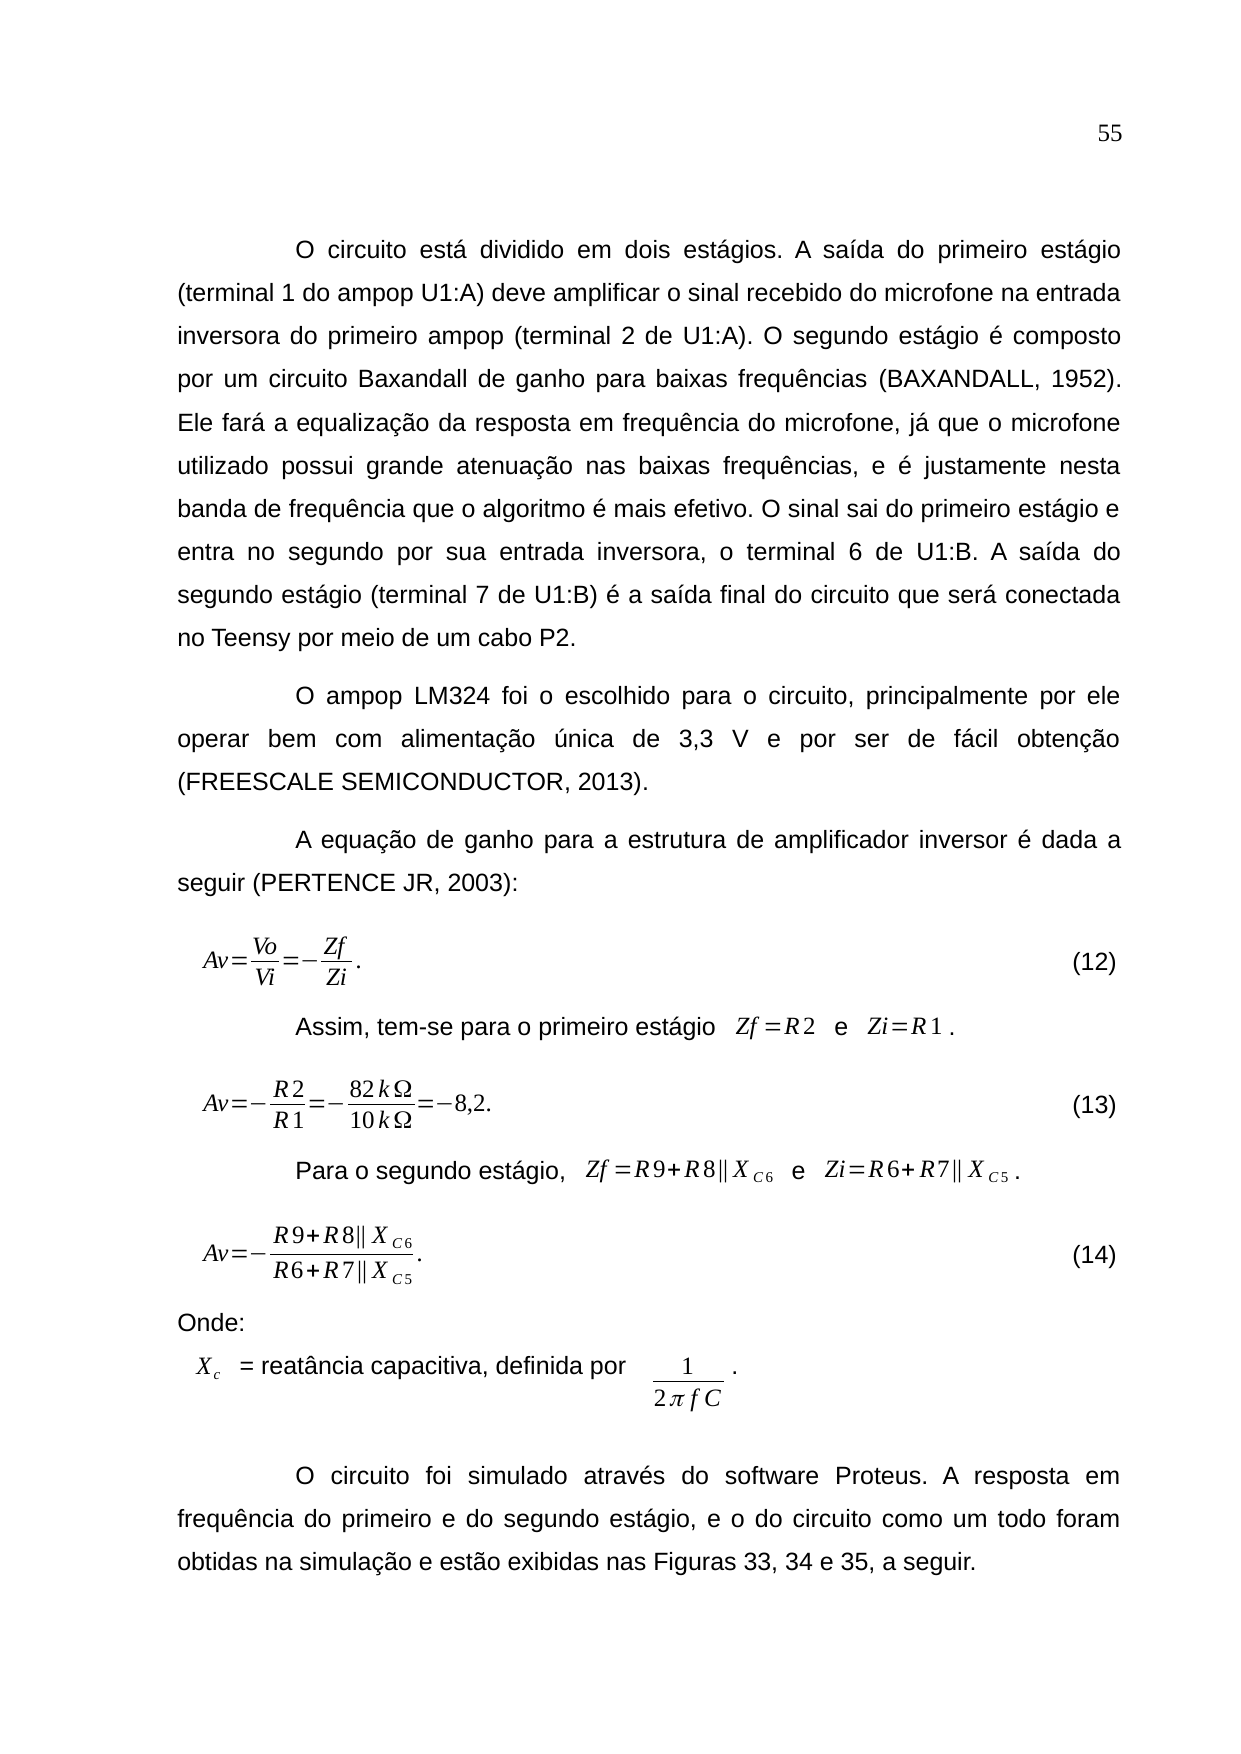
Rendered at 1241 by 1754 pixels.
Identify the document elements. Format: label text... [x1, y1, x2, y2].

table_header (14) [1017, 1215, 1122, 1308]
text Para o segundo estágio,e. [177, 1155, 1122, 1186]
table_header (12) [1017, 926, 1122, 1012]
text = reatância capacitiva, definida por . [177, 1351, 1122, 1411]
table_header [177, 1070, 1017, 1155]
text O circuito foi simulado através do software Proteus. A resposta em frequência do primeiro e do segundo estágio, e o do circuito como um todo foram obtidas na simulação e estão exibidas nas Figuras 33, 34 e 35, a seguir. [177, 1461, 1122, 1576]
table_header [177, 1215, 1017, 1308]
text Onde: [177, 1308, 1122, 1337]
text O circuito está dividido em dois estágios. A saída do primeiro estágio (terminal 1 do ampop U1:A) deve amplificar o sinal recebido do microfone na entrada inversora do primeiro ampop (terminal 2 de U1:A). O segundo estágio é composto por um circuito Baxandall de ganho para baixas frequências (BAXANDALL, 1952). Ele fará a equalização da resposta em frequência do microfone, já que o microfone utilizado possui grande atenuação nas baixas frequências, e é justamente nesta banda de frequência que o algoritmo é mais efetivo. O sinal sai do primeiro estágio e entra no segundo por sua entrada inversora, o terminal 6 de U1:B. A saída do segundo estágio (terminal 7 de U1:B) é a saída final do circuito que será conectada no Teensy por meio de um cabo P2. [177, 235, 1122, 652]
text Assim, tem-se para o primeiro estágioe. [177, 1012, 1122, 1040]
text O ampop LM324 foi o escolhido para o circuito, principalmente por ele operar bem com alimentação única de 3,3 V e por ser de fácil obtenção (FREESCALE SEMICONDUCTOR, 2013). [177, 681, 1122, 796]
table_header (13) [1017, 1070, 1122, 1155]
text A equação de ganho para a estrutura de amplificador inversor é dada a seguir (PERTENCE JR, 2003): [177, 825, 1122, 897]
table_header [177, 926, 1017, 1012]
